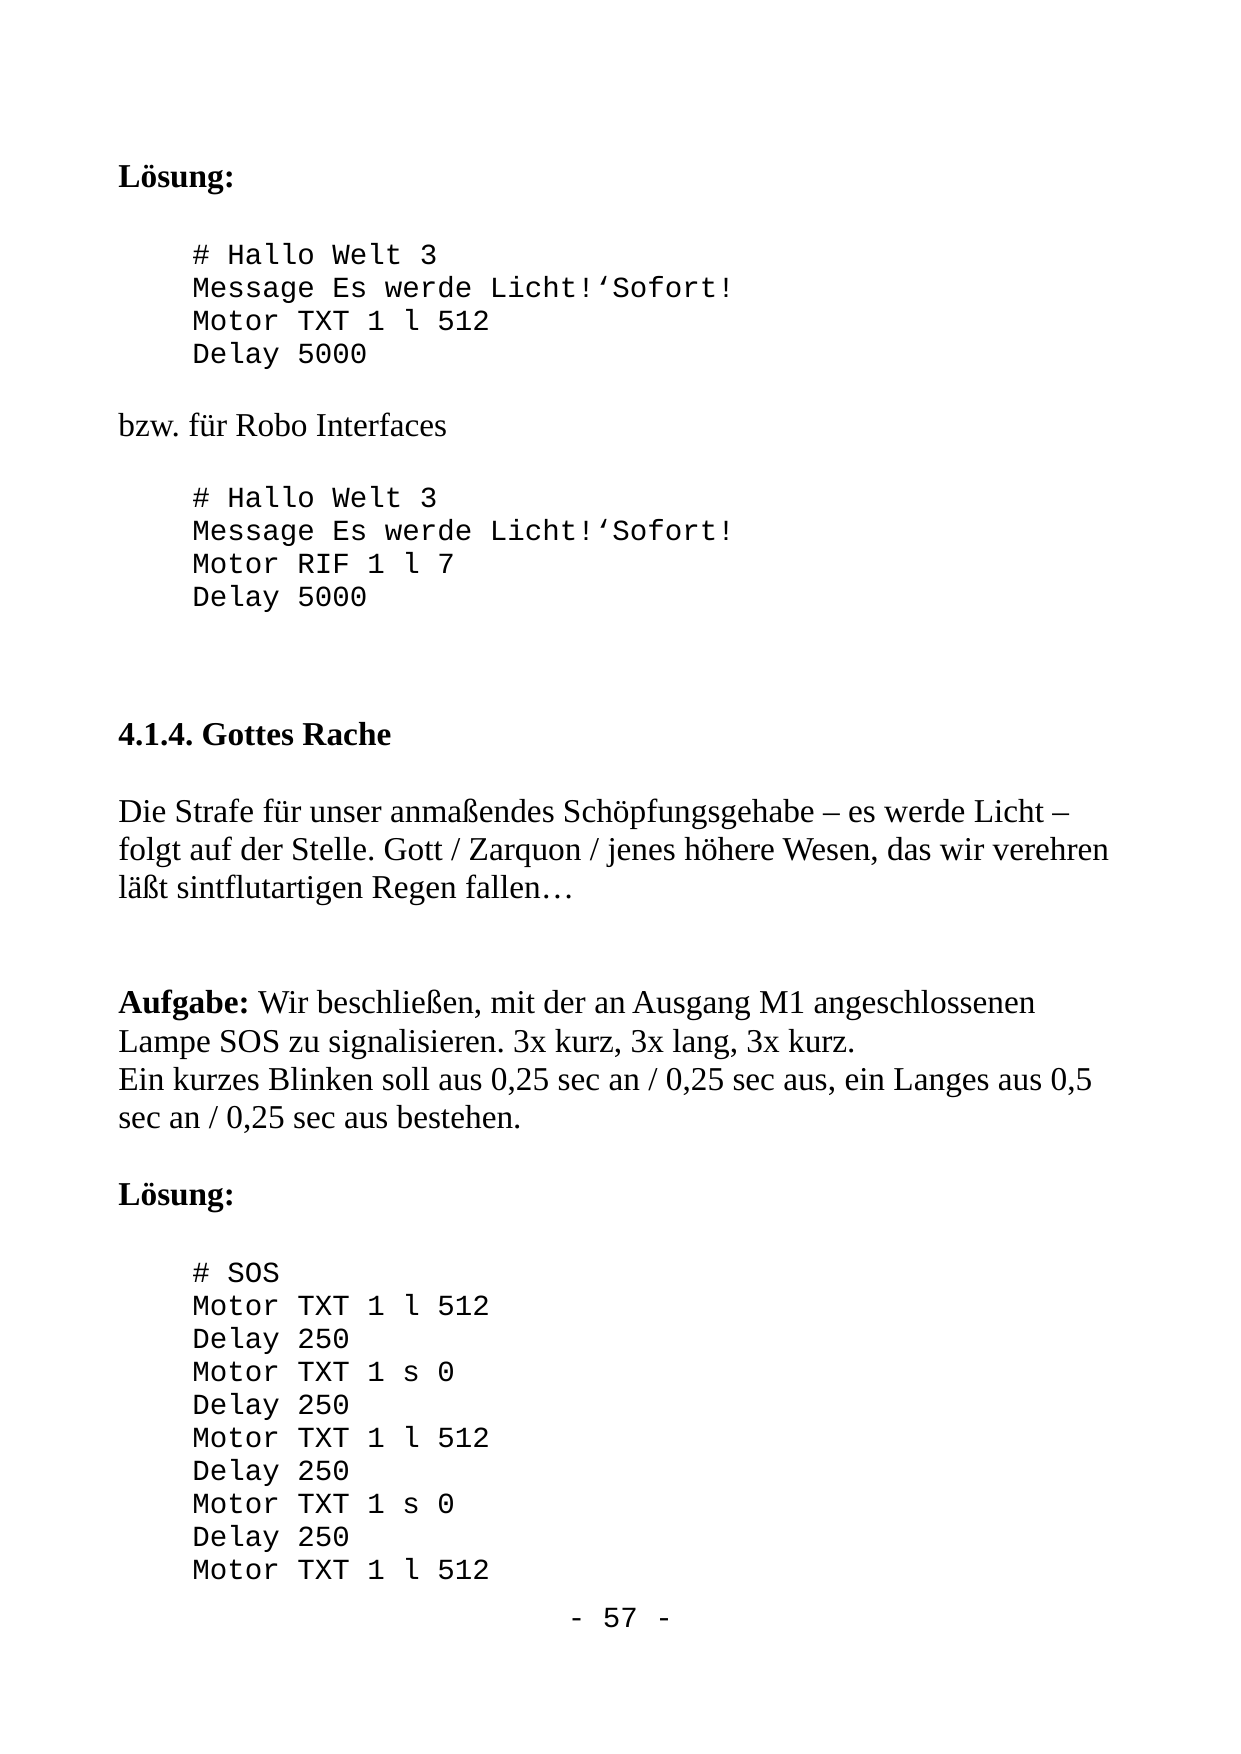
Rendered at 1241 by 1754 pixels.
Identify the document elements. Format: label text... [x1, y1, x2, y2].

text # Hallo Welt 3 [118, 233, 1122, 273]
text Delay 5000 [118, 339, 1122, 372]
text Aufgabe: Wir beschließen, mit der an Ausgang M1 angeschlossenen Lampe SOS zu signalisieren. 3x kurz, 3x lang, 3x kurz. [118, 983, 1122, 1059]
text Lösung: [118, 156, 1122, 195]
text Motor TXT 1 l 512 [118, 1555, 1122, 1588]
text Delay 250 [118, 1456, 1122, 1489]
text Message Es werde Licht!‘Sofort! [118, 273, 1122, 306]
text # SOS [118, 1251, 1122, 1291]
text Delay 5000 [118, 582, 1122, 615]
text 4.1.4. Gottes Rache [118, 714, 1122, 753]
text Motor TXT 1 l 512 [118, 1291, 1122, 1324]
text Motor TXT 1 s 0 [118, 1357, 1122, 1390]
text Motor RIF 1 l 7 [118, 549, 1122, 582]
text Delay 250 [118, 1390, 1122, 1423]
text Motor TXT 1 s 0 [118, 1489, 1122, 1522]
text bzw. für Robo Interfaces [118, 405, 1122, 443]
text Motor TXT 1 l 512 [118, 306, 1122, 339]
text Motor TXT 1 l 512 [118, 1423, 1122, 1456]
text Message Es werde Licht!‘Sofort! [118, 516, 1122, 549]
text Delay 250 [118, 1324, 1122, 1357]
text Ein kurzes Blinken soll aus 0,25 sec an / 0,25 sec aus, ein Langes aus 0,5 sec an / 0,25 sec aus bestehen. [118, 1059, 1122, 1136]
text Lösung: [118, 1174, 1122, 1213]
text # Hallo Welt 3 [118, 476, 1122, 516]
text Die Strafe für unser anmaßendes Schöpfungsgehabe – es werde Licht – folgt auf der Stelle. Gott / Zarquon / jenes höhere Wesen, das wir verehren läßt sintflutartigen Regen fallen… [118, 791, 1122, 906]
text Delay 250 [118, 1522, 1122, 1555]
